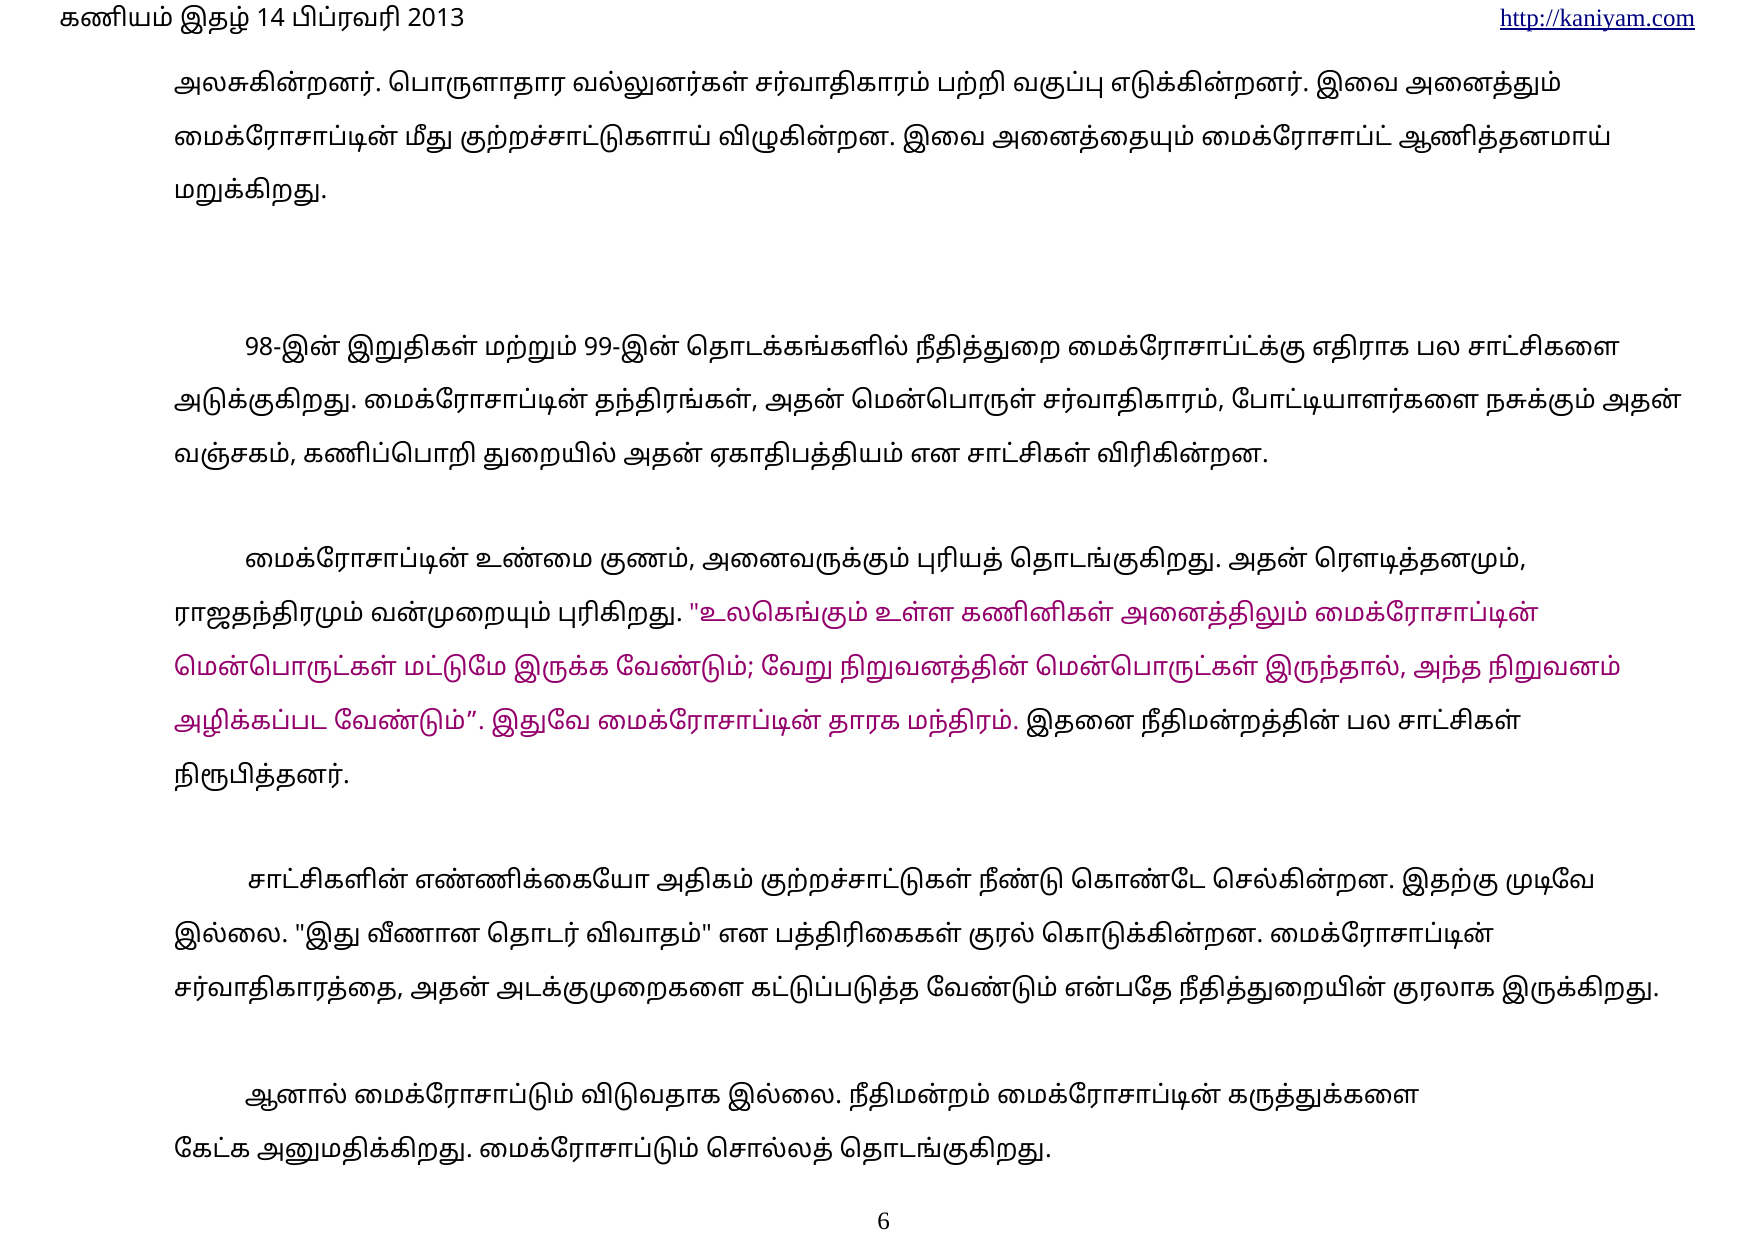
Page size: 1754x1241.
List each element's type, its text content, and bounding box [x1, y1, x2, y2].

text 98-இன் இறுதிகள் மற்றும் 99-இன் தொடக்கங்களில் நீதித்துறை மைக்ரோசாப்ட்க்கு எதிராக பல சாட்சிகளை அடுக்குகிறது. மைக்ரோசாப்டின் தந்திரங்கள், அதன் மென்பொருள் சர்வாதிகாரம், போட்டியாளர்களை நசுக்கும் அதன் வஞ்சகம், கணிப்பொறி துறையில் அதன் ஏகாதிபத்தியம் என சாட்சிகள் விரிகின்றன. [174, 328, 1695, 524]
text ஆனால் மைக்ரோசாப்டும் விடுவதாக இல்லை. நீதிமன்றம் மைக்ரோசாப்டின் கருத்துக்களை கேட்க அனுமதிக்கிறது. மைக்ரோசாப்டும் சொல்லத் தொடங்குகிறது. [174, 1076, 1695, 1167]
text அலசுகின்றனர். பொருளாதார வல்லுனர்கள் சர்வாதிகாரம் பற்றி வகுப்பு எடுக்கின்றனர். இவை அனைத்தும் மைக்ரோசாப்டின் மீது குற்றச்சாட்டுகளாய் விழுகின்றன. இவை அனைத்தையும் மைக்ரோசாப்ட் ஆணித்தனமாய் மறுக்கிறது. [174, 64, 1695, 260]
text மைக்ரோசாப்டின் உண்மை குணம், அனைவருக்கும் புரியத் தொடங்குகிறது. அதன் ரௌடித்தனமும், ராஜதந்திரமும் வன்முறையும் புரிகிறது. "உலகெங்கும் உள்ள கணினிகள் அனைத்திலும் மைக்ரோசாப்டின் மென்பொருட்கள் மட்டுமே இருக்க வேண்டும்; வேறு நிறுவனத்தின் மென்பொருட்கள் இருந்தால், அந்த நிறுவனம் அழிக்கப்பட வேண்டும்”. இதுவே மைக்ரோசாப்டின் தாரக மந்திரம். இதனை நீதிமன்றத்தின் பல சாட்சிகள் நிரூபித்தனர். சாட்சிகளின் எண்ணிக்கையோ அதிகம் குற்றச்சாட்டுகள் நீண்டு கொண்டே செல்கின்றன. இதற்கு முடிவே இல்லை. "இது வீணான தொடர் விவாதம்" என பத்திரிகைகள் குரல் கொடுக்கின்றன. மைக்ரோசாப்டின் சர்வாதிகாரத்தை, அதன் அடக்குமுறைகளை கட்டுப்படுத்த வேண்டும் என்பதே நீதித்துறையின் குரலாக இருக்கிறது. [174, 541, 1695, 1007]
